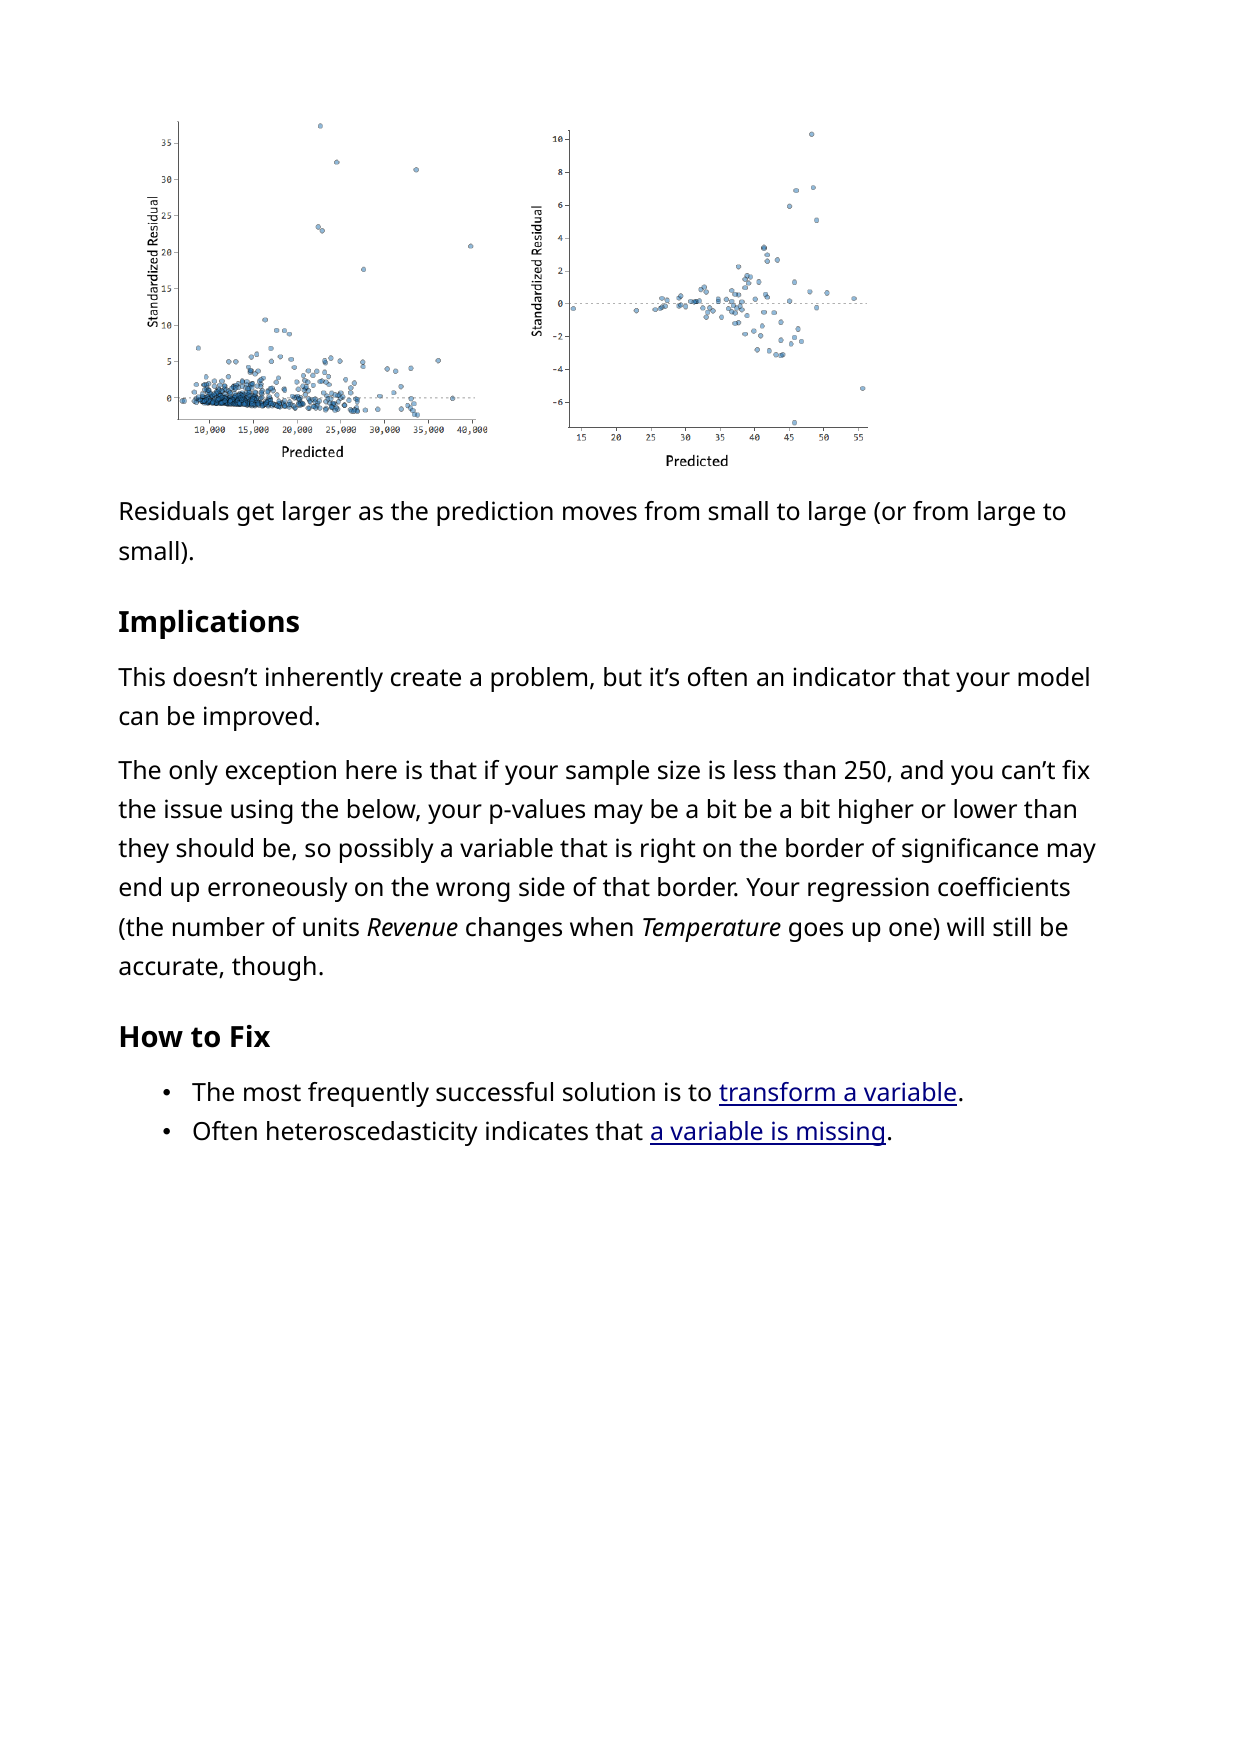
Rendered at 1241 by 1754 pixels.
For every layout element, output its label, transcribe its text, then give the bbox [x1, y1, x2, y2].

list The most frequently successful solution is to transform a variable. [162, 1075, 1122, 1109]
text The only exception here is that if your sample size is less than 250, and you can’t fix the issue using the below, your p-values may be a bit be a bit higher or lower than they should be, so possibly a variable that is right on the border of significance may end up erroneously on the wrong side of that border. Your regression coefficients (the number of units Revenue changes when Temperature goes up one) will still be accurate, though. [118, 752, 1122, 982]
picture [136, 115, 488, 467]
subtitle How to Fix [118, 1017, 1122, 1056]
text Residuals get larger as the prediction moves from small to large (or from large to small). [118, 279, 1122, 567]
picture [520, 124, 873, 476]
text This doesn’t inherently create a problem, but it’s often an indicator that your model can be improved. [118, 659, 1122, 733]
list Often heteroscedasticity indicates that a variable is missing. [162, 1114, 1122, 1148]
subtitle Implications [118, 601, 1122, 641]
